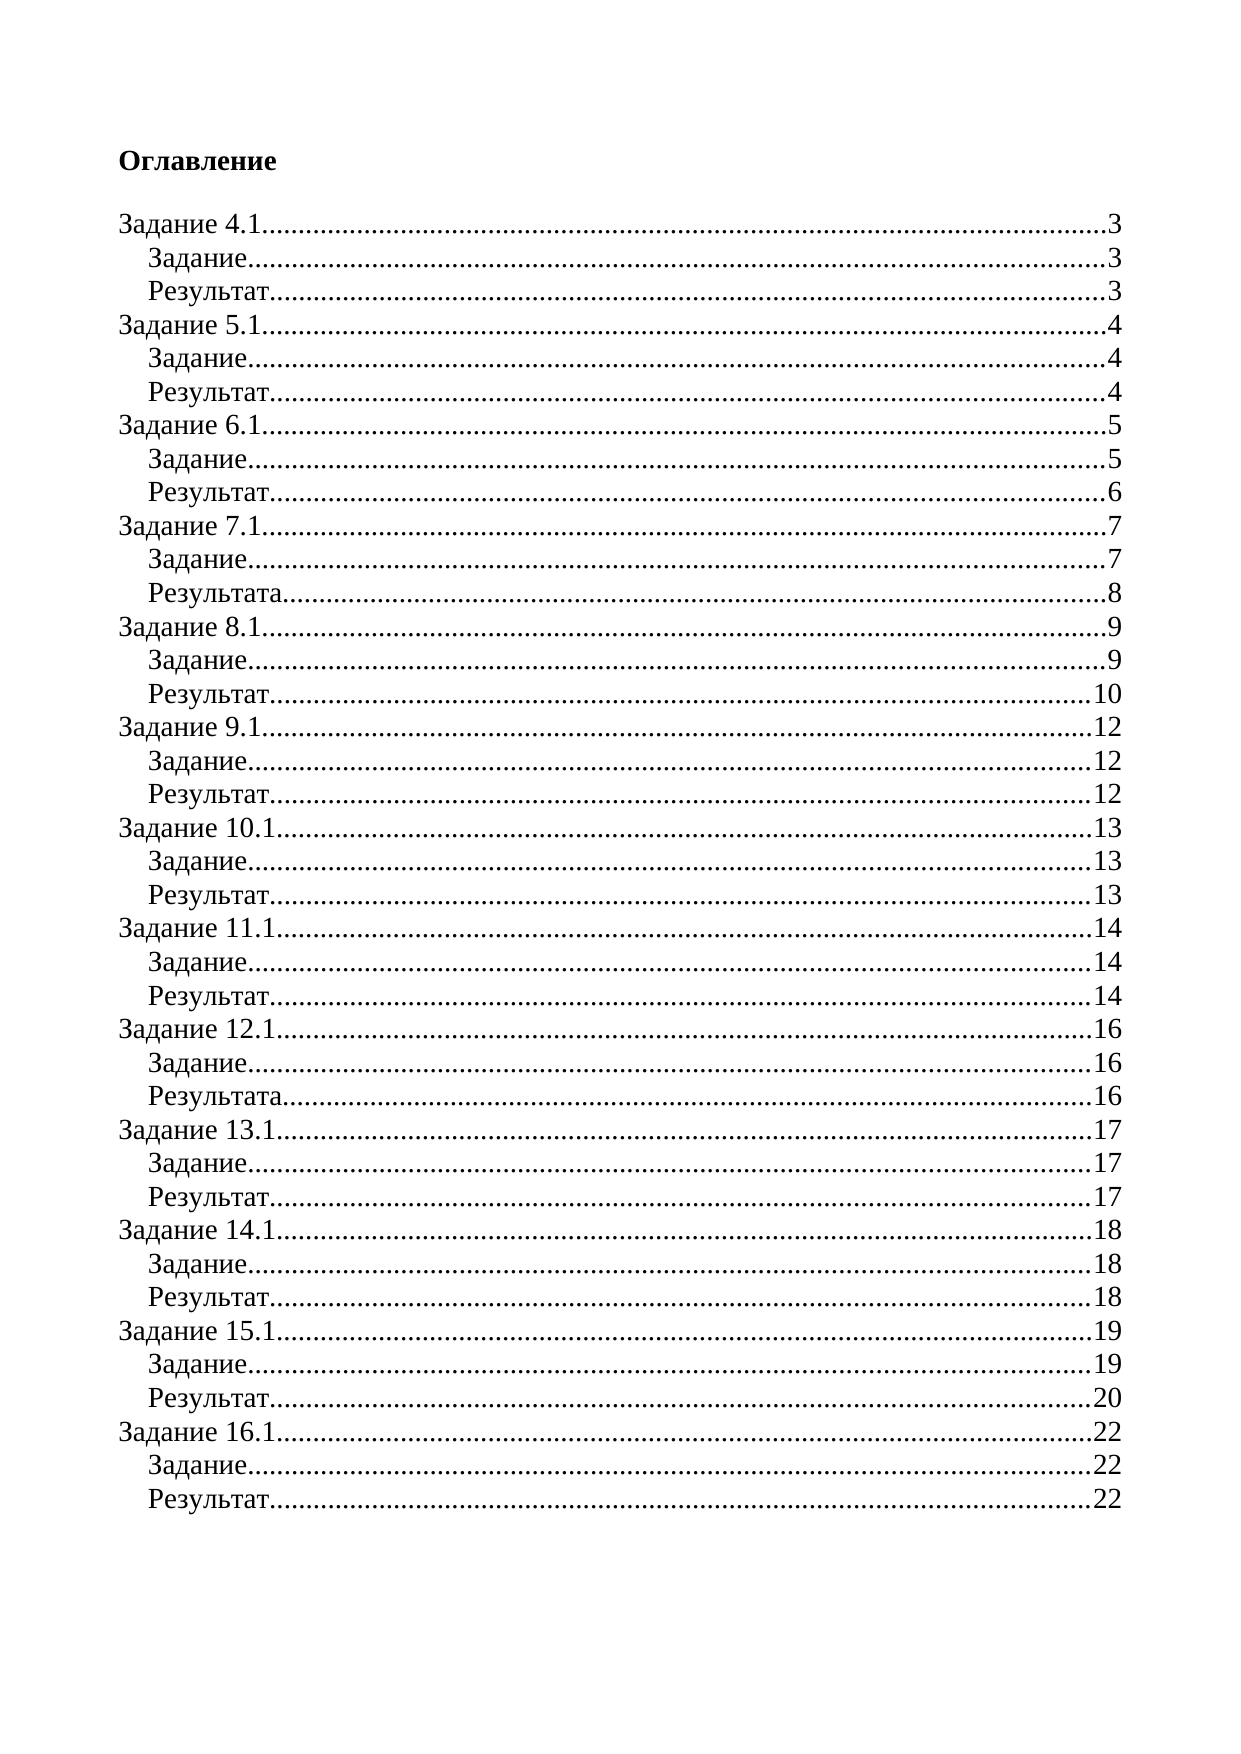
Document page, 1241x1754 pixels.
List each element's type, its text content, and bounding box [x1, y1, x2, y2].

text Результат 4 [148, 374, 1122, 407]
text Задание 8.1 9 [118, 609, 1122, 642]
text Задание 5.1 4 [118, 307, 1122, 340]
text Задание 13 [148, 843, 1122, 877]
text Задание 12 [148, 743, 1122, 776]
text Задание 17 [148, 1145, 1122, 1179]
text Задание 9 [148, 642, 1122, 676]
text Результат 14 [148, 978, 1122, 1011]
text Задание 14.1 18 [118, 1212, 1122, 1246]
text Задание 4 [148, 340, 1122, 374]
text Задание 7 [148, 542, 1122, 575]
text Задание 4.1 3 [118, 206, 1122, 240]
text Результата 16 [148, 1078, 1122, 1112]
text Задание 14 [148, 944, 1122, 978]
text Результат 10 [148, 676, 1122, 709]
text Задание 12.1 16 [118, 1011, 1122, 1045]
text Задание 7.1 7 [118, 508, 1122, 542]
text Результат 17 [148, 1179, 1122, 1212]
text Задание 6.1 5 [118, 407, 1122, 441]
text Задание 22 [148, 1447, 1122, 1481]
text Задание 13.1 17 [118, 1112, 1122, 1145]
text Задание 16.1 22 [118, 1414, 1122, 1447]
text Задание 5 [148, 441, 1122, 474]
text Результат 13 [148, 877, 1122, 911]
text Результат 6 [148, 474, 1122, 508]
text Результата 8 [148, 575, 1122, 609]
text Задание 11.1 14 [118, 911, 1122, 944]
text Задание 10.1 13 [118, 810, 1122, 843]
text Задание 3 [148, 240, 1122, 273]
text Задание 19 [148, 1347, 1122, 1380]
text Задание 15.1 19 [118, 1313, 1122, 1347]
text Результат 3 [148, 273, 1122, 307]
subtitle Оглавление [118, 143, 1122, 177]
text Результат 12 [148, 776, 1122, 810]
text Задание 16 [148, 1045, 1122, 1078]
text Результат 22 [148, 1481, 1122, 1514]
text Результат 18 [148, 1279, 1122, 1313]
text Задание 9.1 12 [118, 709, 1122, 743]
text Результат 20 [148, 1380, 1122, 1414]
text Задание 18 [148, 1246, 1122, 1279]
